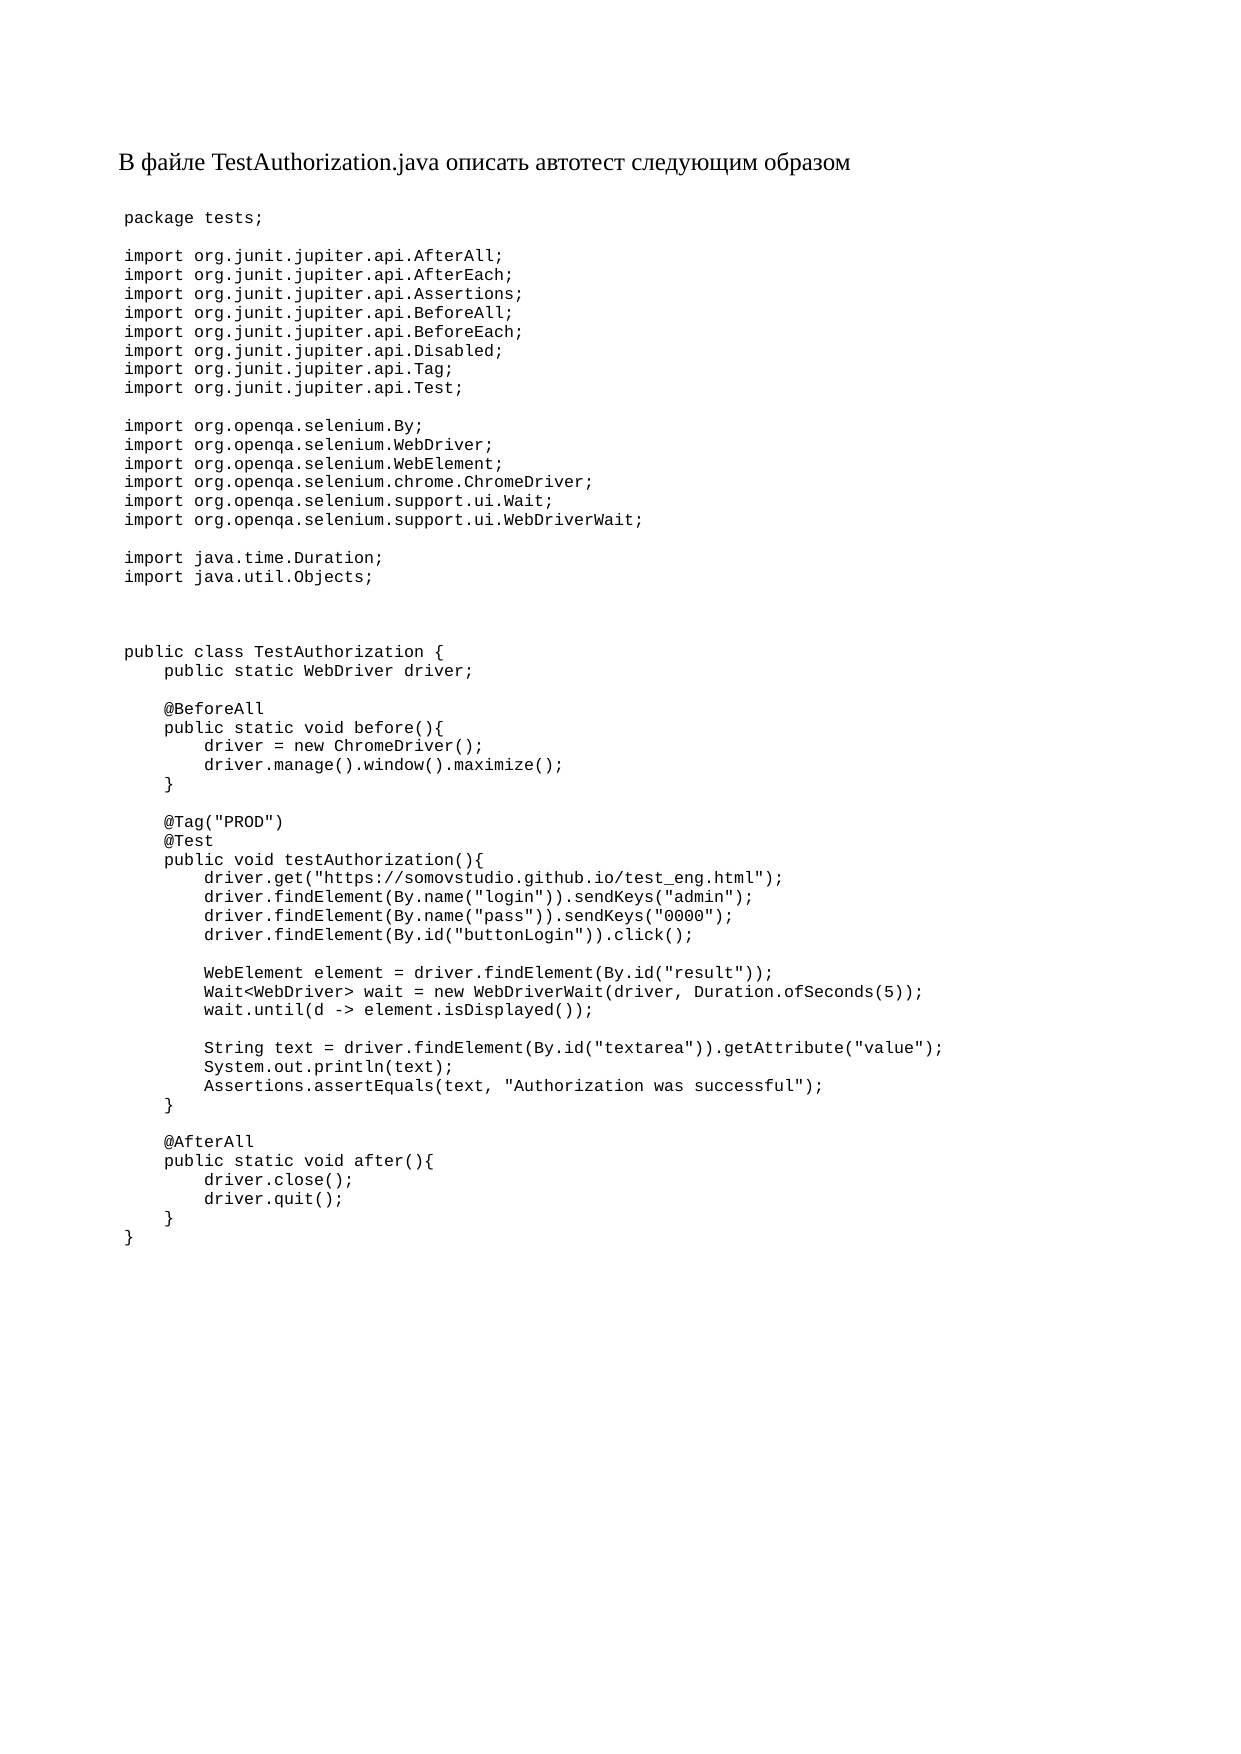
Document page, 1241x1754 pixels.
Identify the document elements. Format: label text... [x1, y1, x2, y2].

table_header package tests; import org.junit.jupiter.api.AfterAll; import org.junit.jupiter.api.AfterEach; import org.junit.jupiter.api.Assertions; import org.junit.jupiter.api.BeforeAll; import org.junit.jupiter.api.BeforeEach; import org.junit.jupiter.api.Disabled; import org.junit.jupiter.api.Tag; import org.junit.jupiter.api.Test; import org.openqa.selenium.By; import org.openqa.selenium.WebDriver; import org.openqa.selenium.WebElement; import org.openqa.selenium.chrome.ChromeDriver; import org.openqa.selenium.support.ui.Wait; import org.openqa.selenium.support.ui.WebDriverWait; import java.time.Duration; import java.util.Objects; public class TestAuthorization { public static WebDriver driver; @BeforeAll public static void before(){ driver = new ChromeDriver(); driver.manage().window().maximize(); } @Tag("PROD") @Test public void testAuthorization(){ driver.get("https://somovstudio.github.io/test_eng.html"); driver.findElement(By.name("login")).sendKeys("admin"); driver.findElement(By.name("pass")).sendKeys("0000"); driver.findElement(By.id("buttonLogin")).click(); WebElement element = driver.findElement(By.id("result")); Wait<WebDriver> wait = new WebDriverWait(driver, Duration.ofSeconds(5)); wait.until(d -> element.isDisplayed()); String text = driver.findElement(By.id("textarea")).getAttribute("value"); System.out.println(text); Assertions.assertEquals(text, "Authorization was successful"); } @AfterAll public static void after(){ driver.close(); driver.quit(); } } [118, 204, 1122, 1253]
text В файле TestAuthorization.java описать автотест следующим образом [118, 147, 1122, 176]
